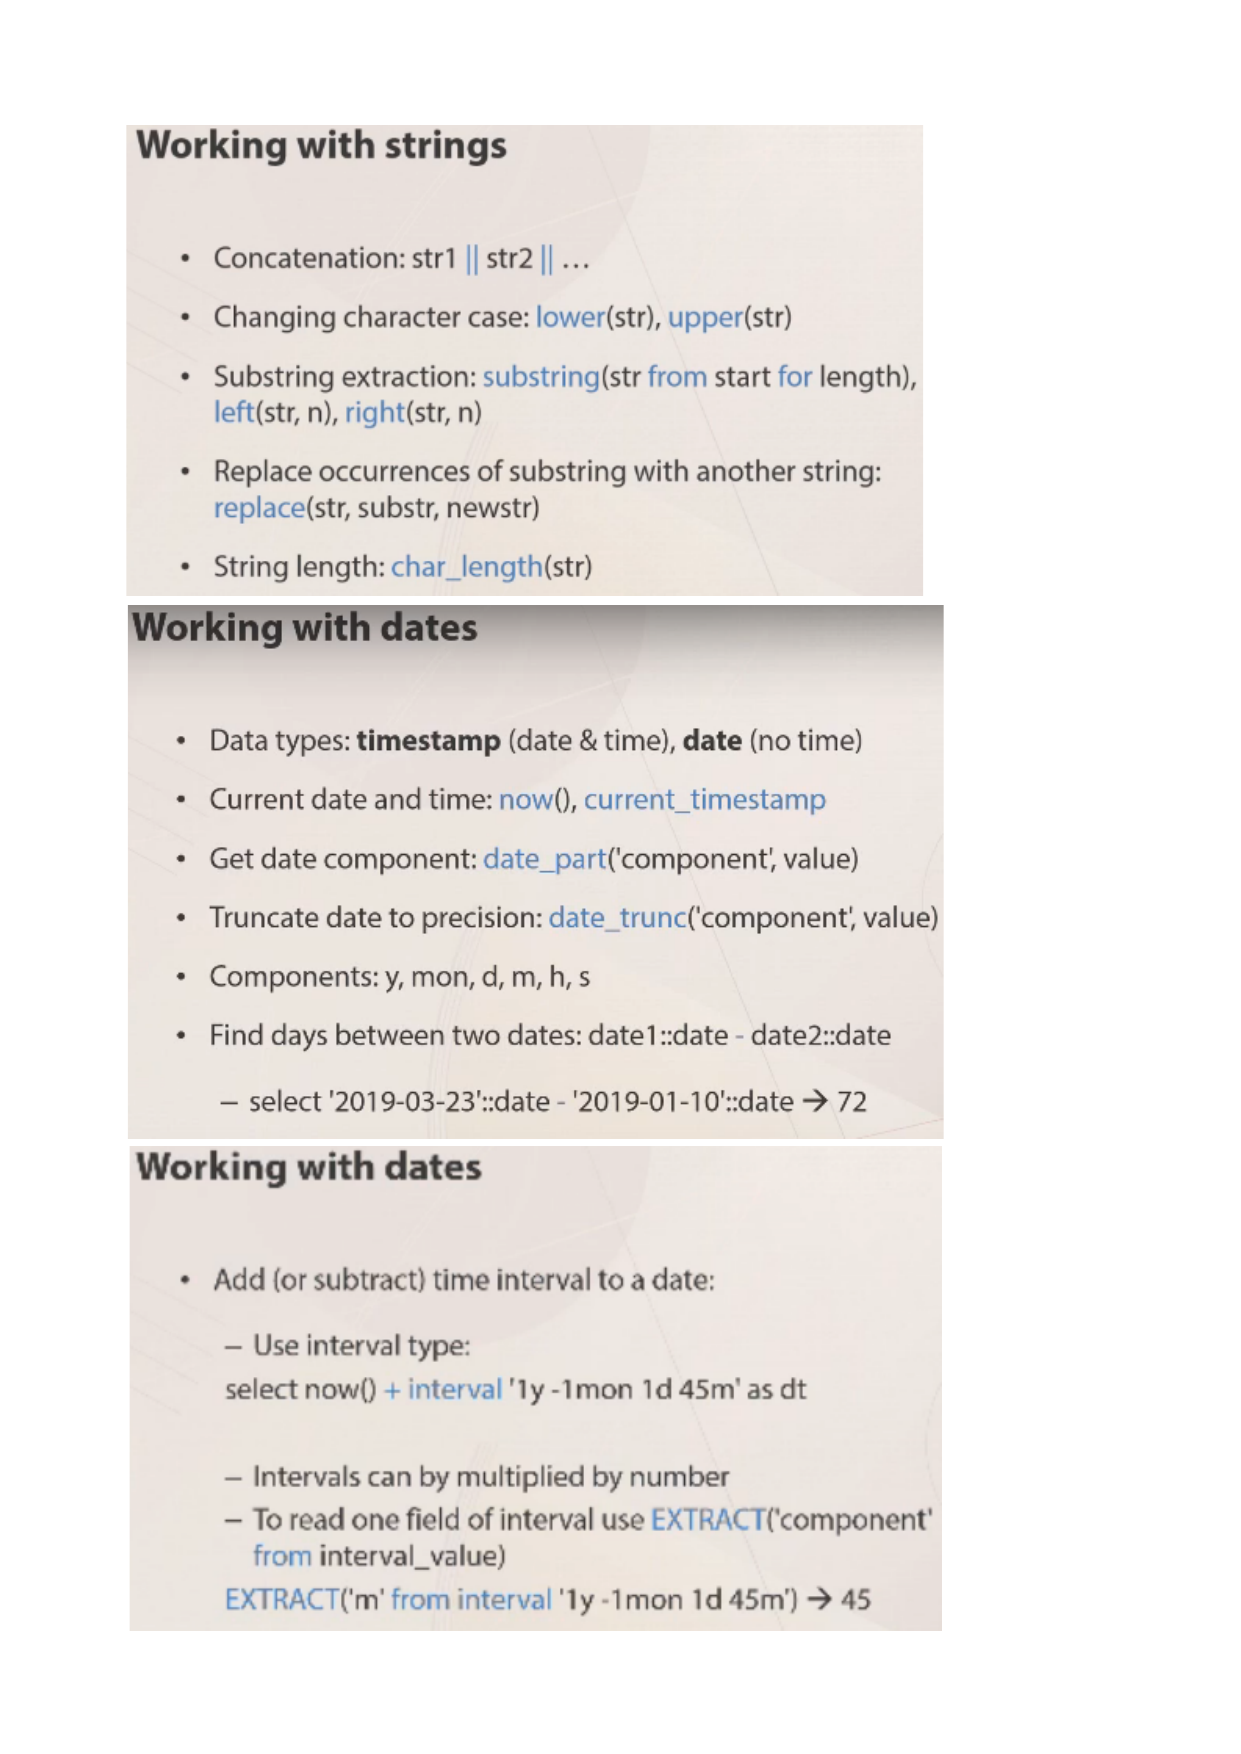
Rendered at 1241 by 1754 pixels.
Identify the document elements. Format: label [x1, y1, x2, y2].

picture [126, 125, 924, 596]
picture [129, 1146, 942, 1631]
picture [127, 605, 944, 1139]
